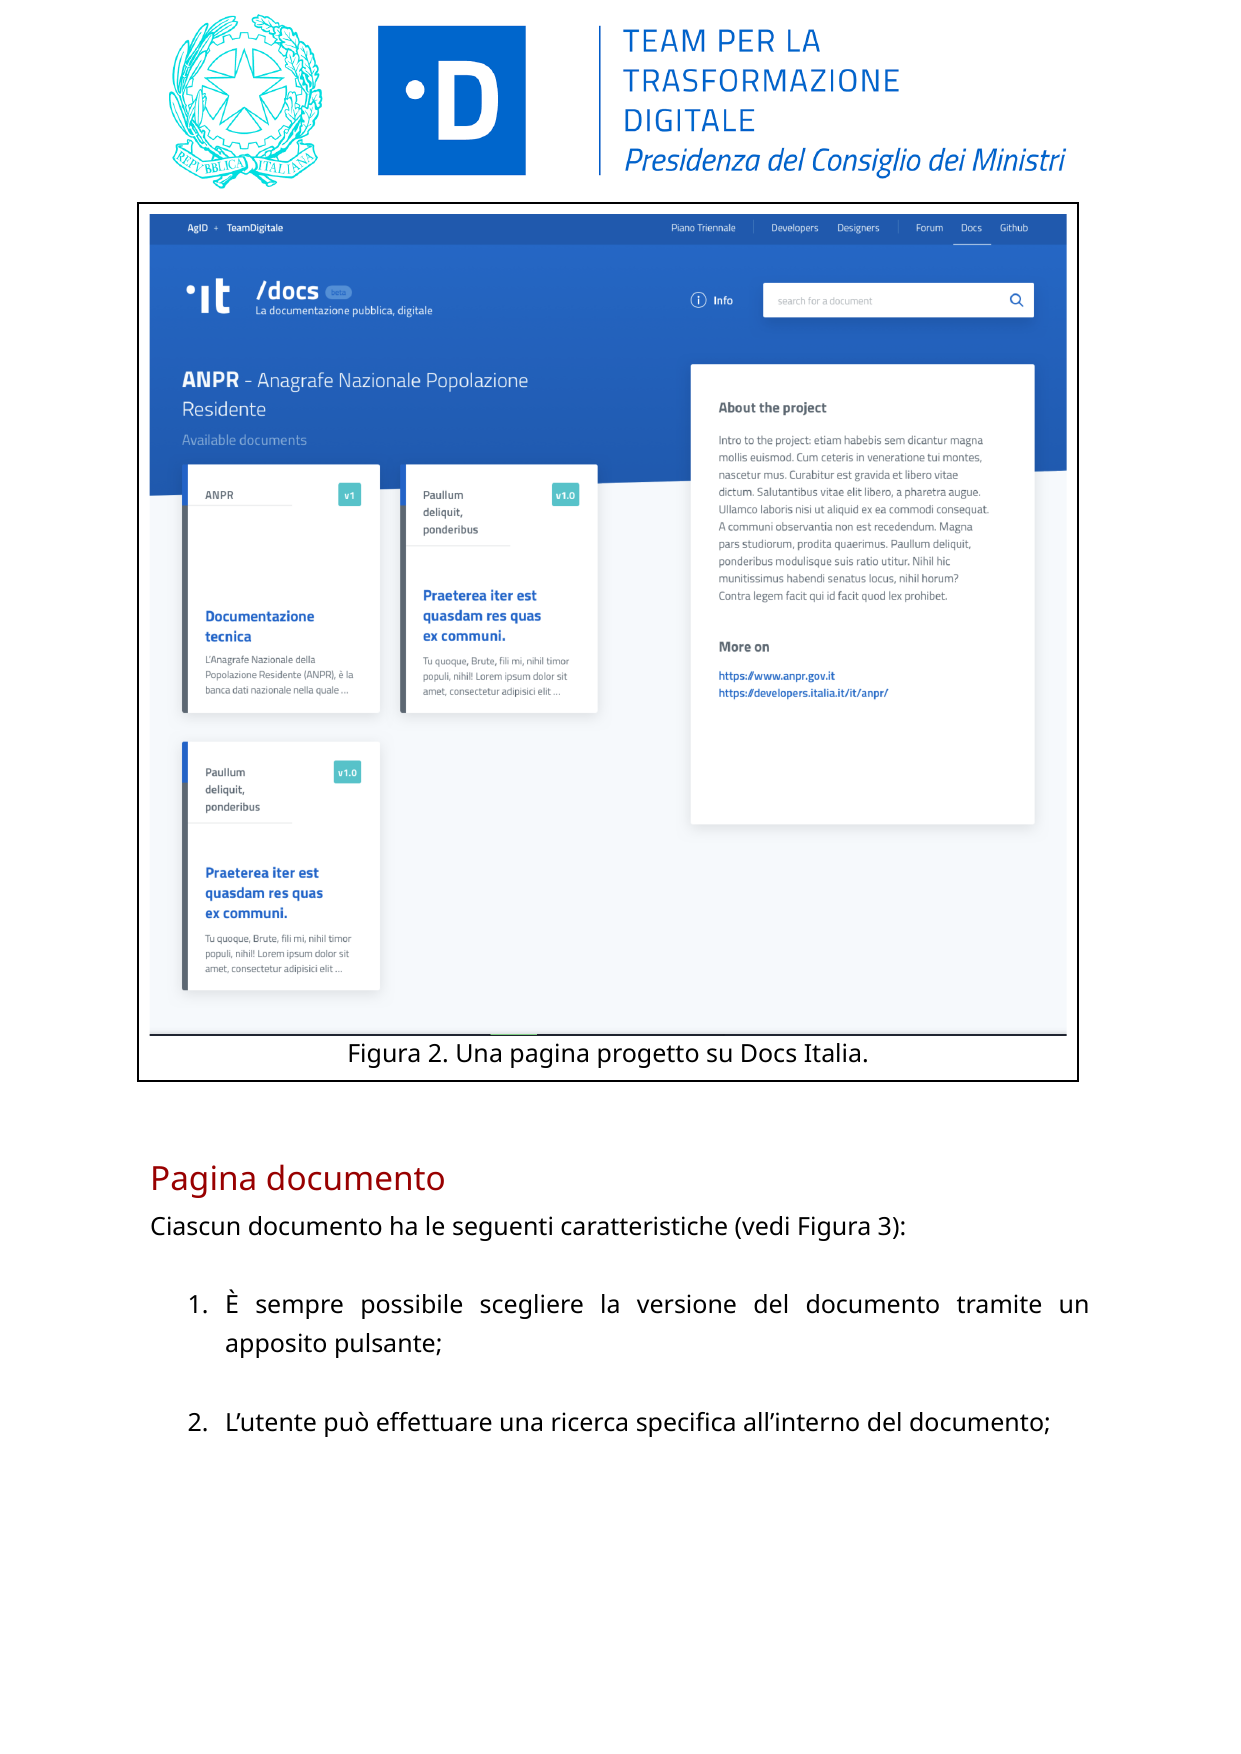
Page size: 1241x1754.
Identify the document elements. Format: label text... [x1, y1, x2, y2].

table_header Figura 2. Una pagina progetto su Docs Italia. [139, 204, 1077, 1080]
text Ciascun documento ha le seguenti caratteristiche (vedi Figura 3): [150, 1208, 1090, 1242]
picture [149, 214, 1067, 1036]
list È sempre possibile scegliere la versione del documento tramite un apposito pulsante; [187, 1287, 1090, 1360]
list L’utente può effettuare una ricerca specifica all’interno del documento; [187, 1404, 1090, 1438]
picture [150, 0, 1091, 203]
subtitle Pagina documento [150, 1155, 1090, 1200]
